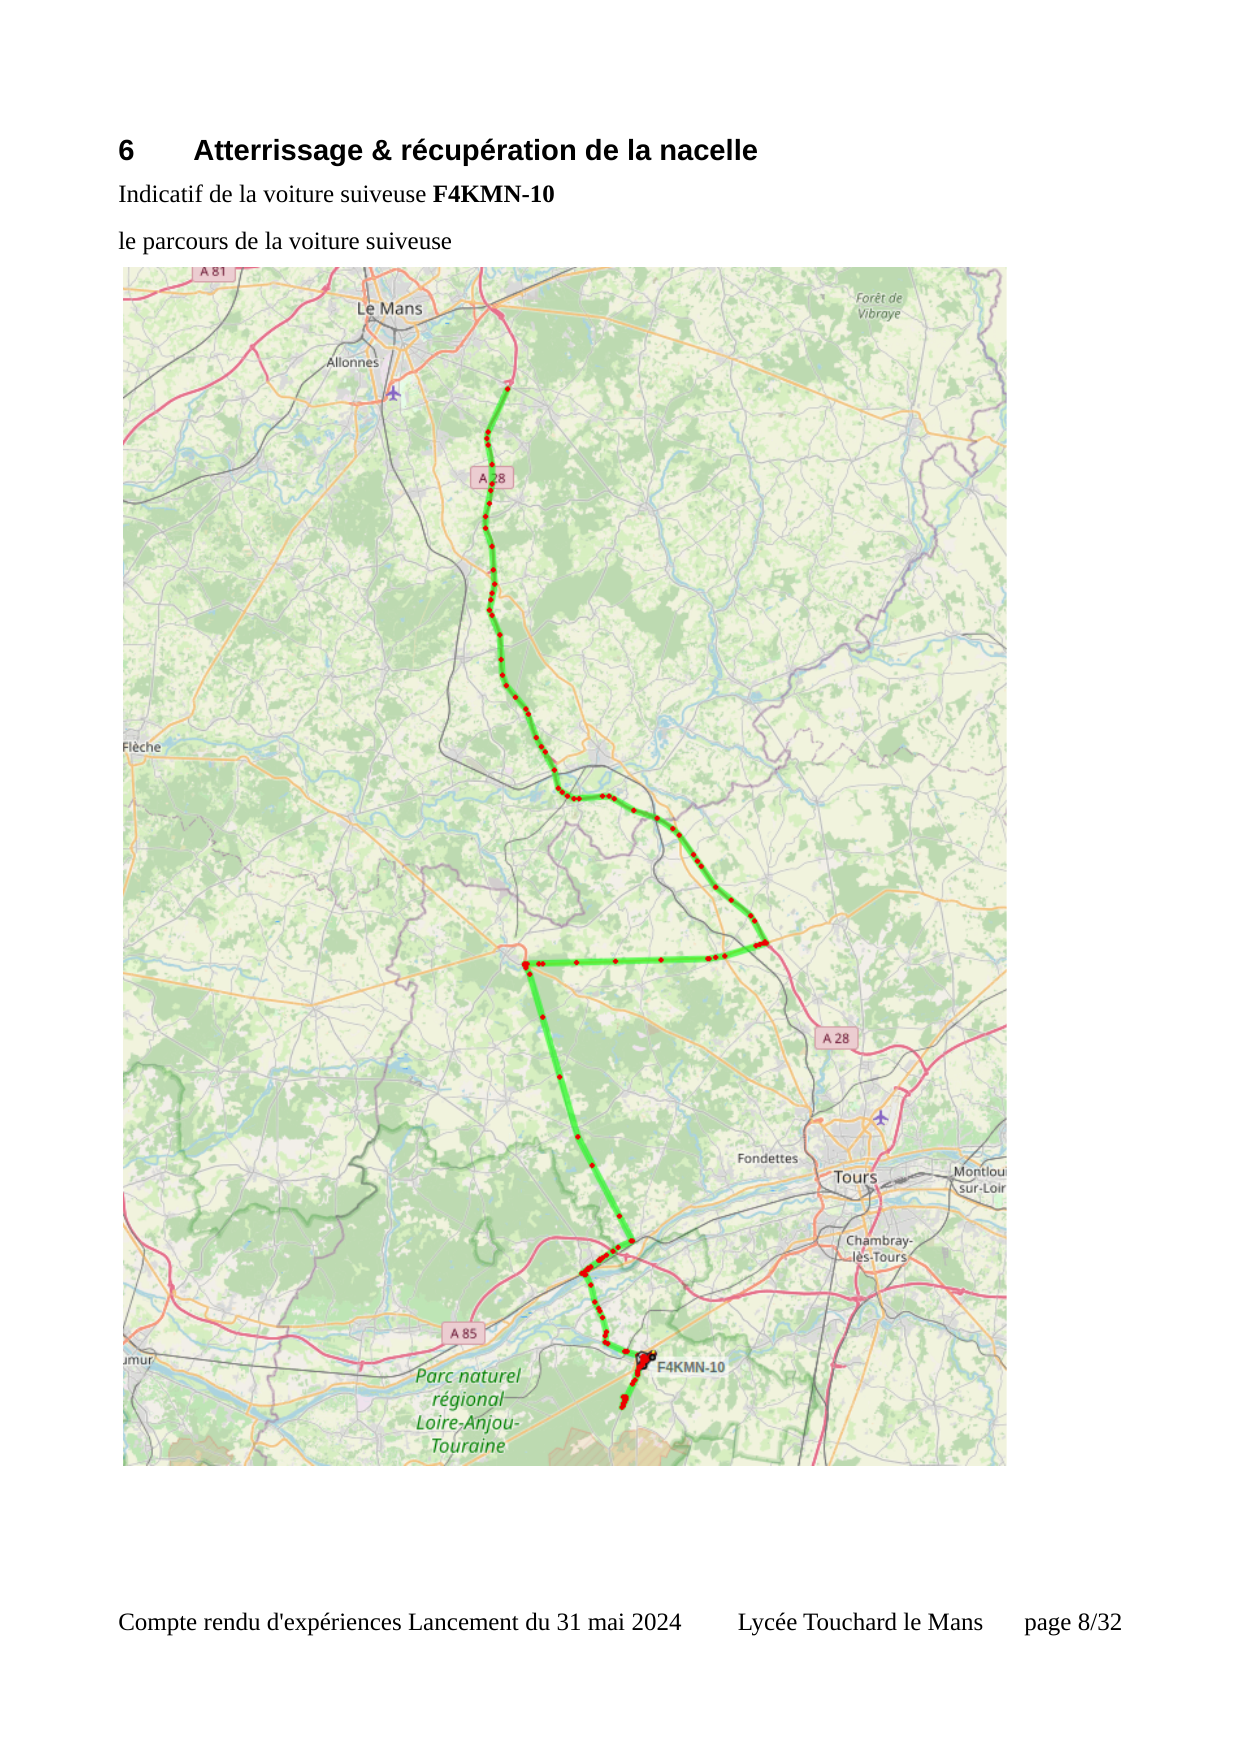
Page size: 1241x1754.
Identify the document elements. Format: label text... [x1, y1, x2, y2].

text Indicatif de la voiture suiveuse F4KMN-10 [118, 179, 1122, 207]
picture [123, 267, 1007, 1466]
text le parcours de la voiture suiveuse [118, 226, 1122, 255]
subtitle Atterrissage & récupération de la nacelle [118, 133, 1122, 166]
